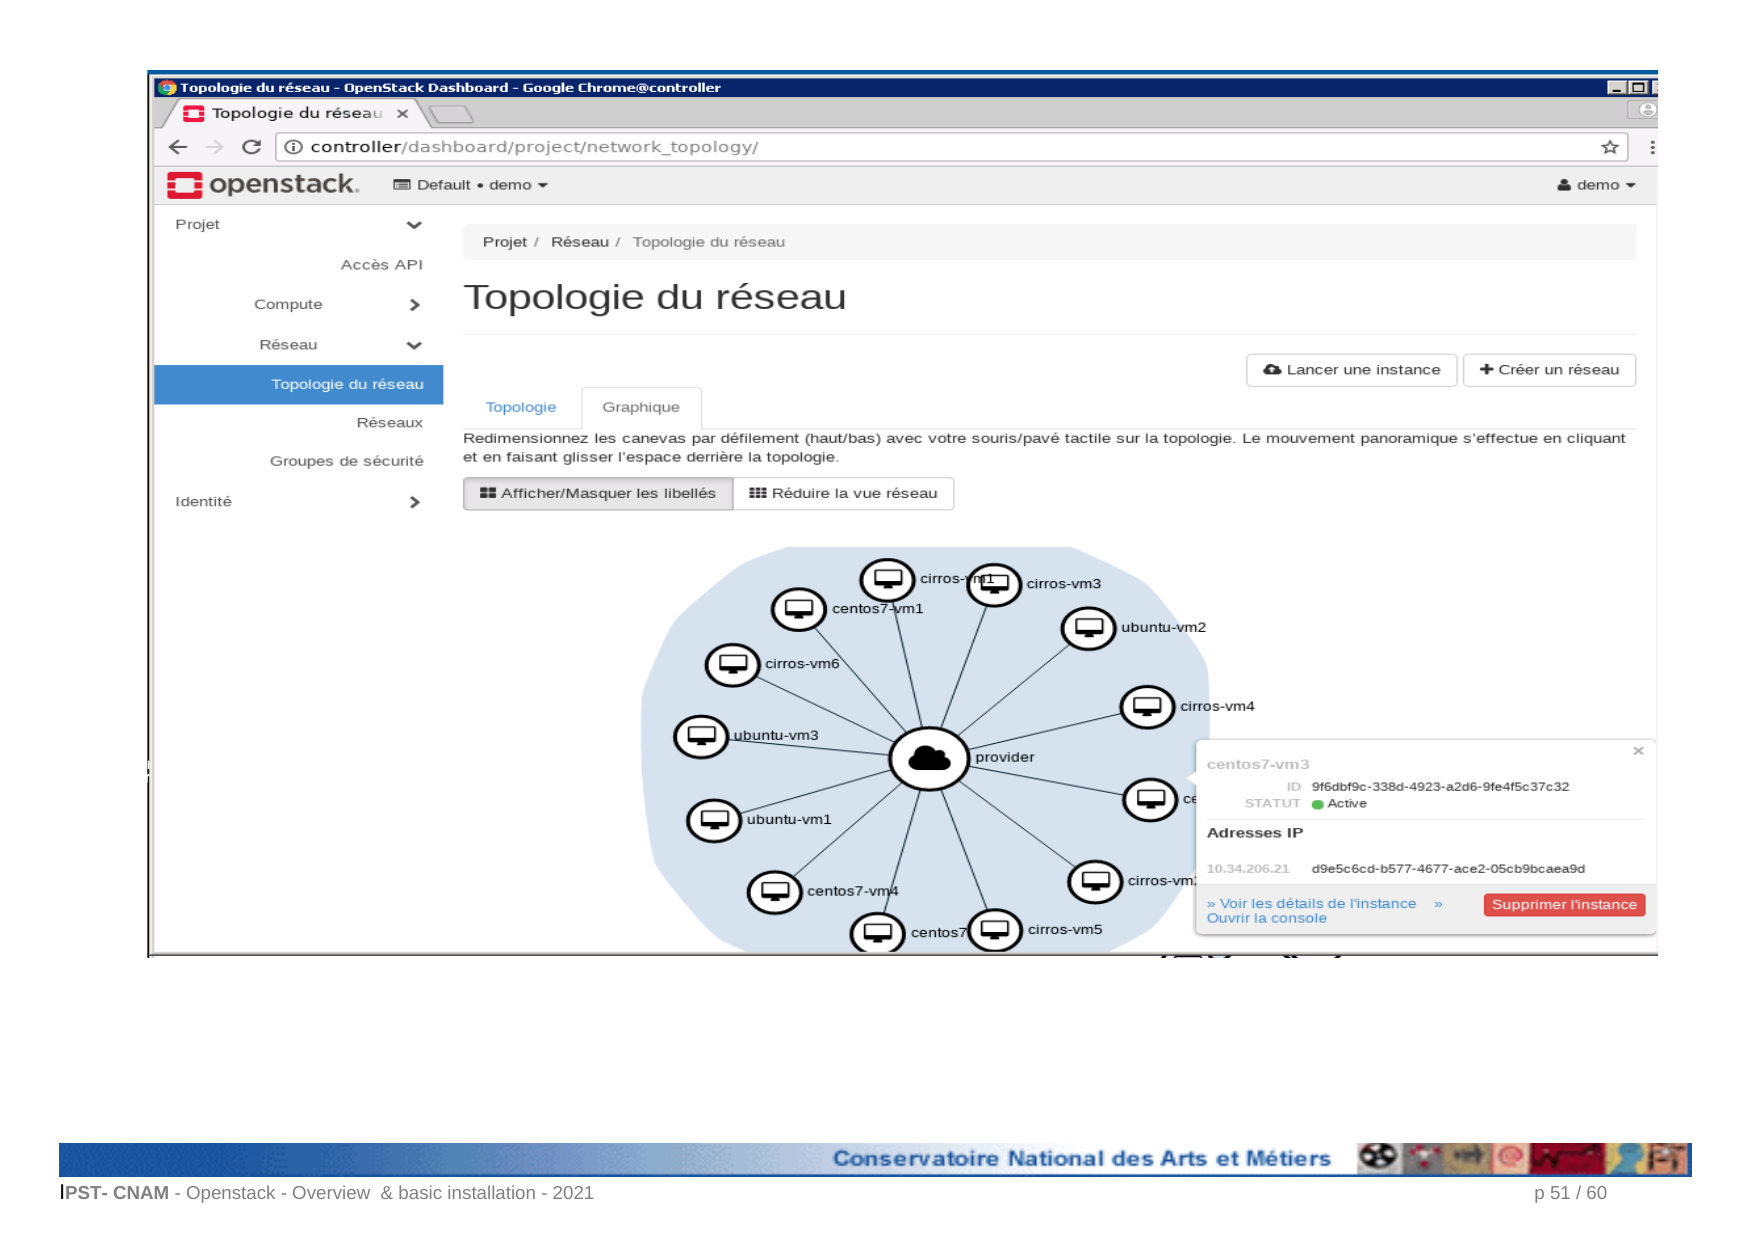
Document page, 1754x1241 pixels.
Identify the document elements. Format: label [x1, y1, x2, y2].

picture [147, 70, 152, 107]
